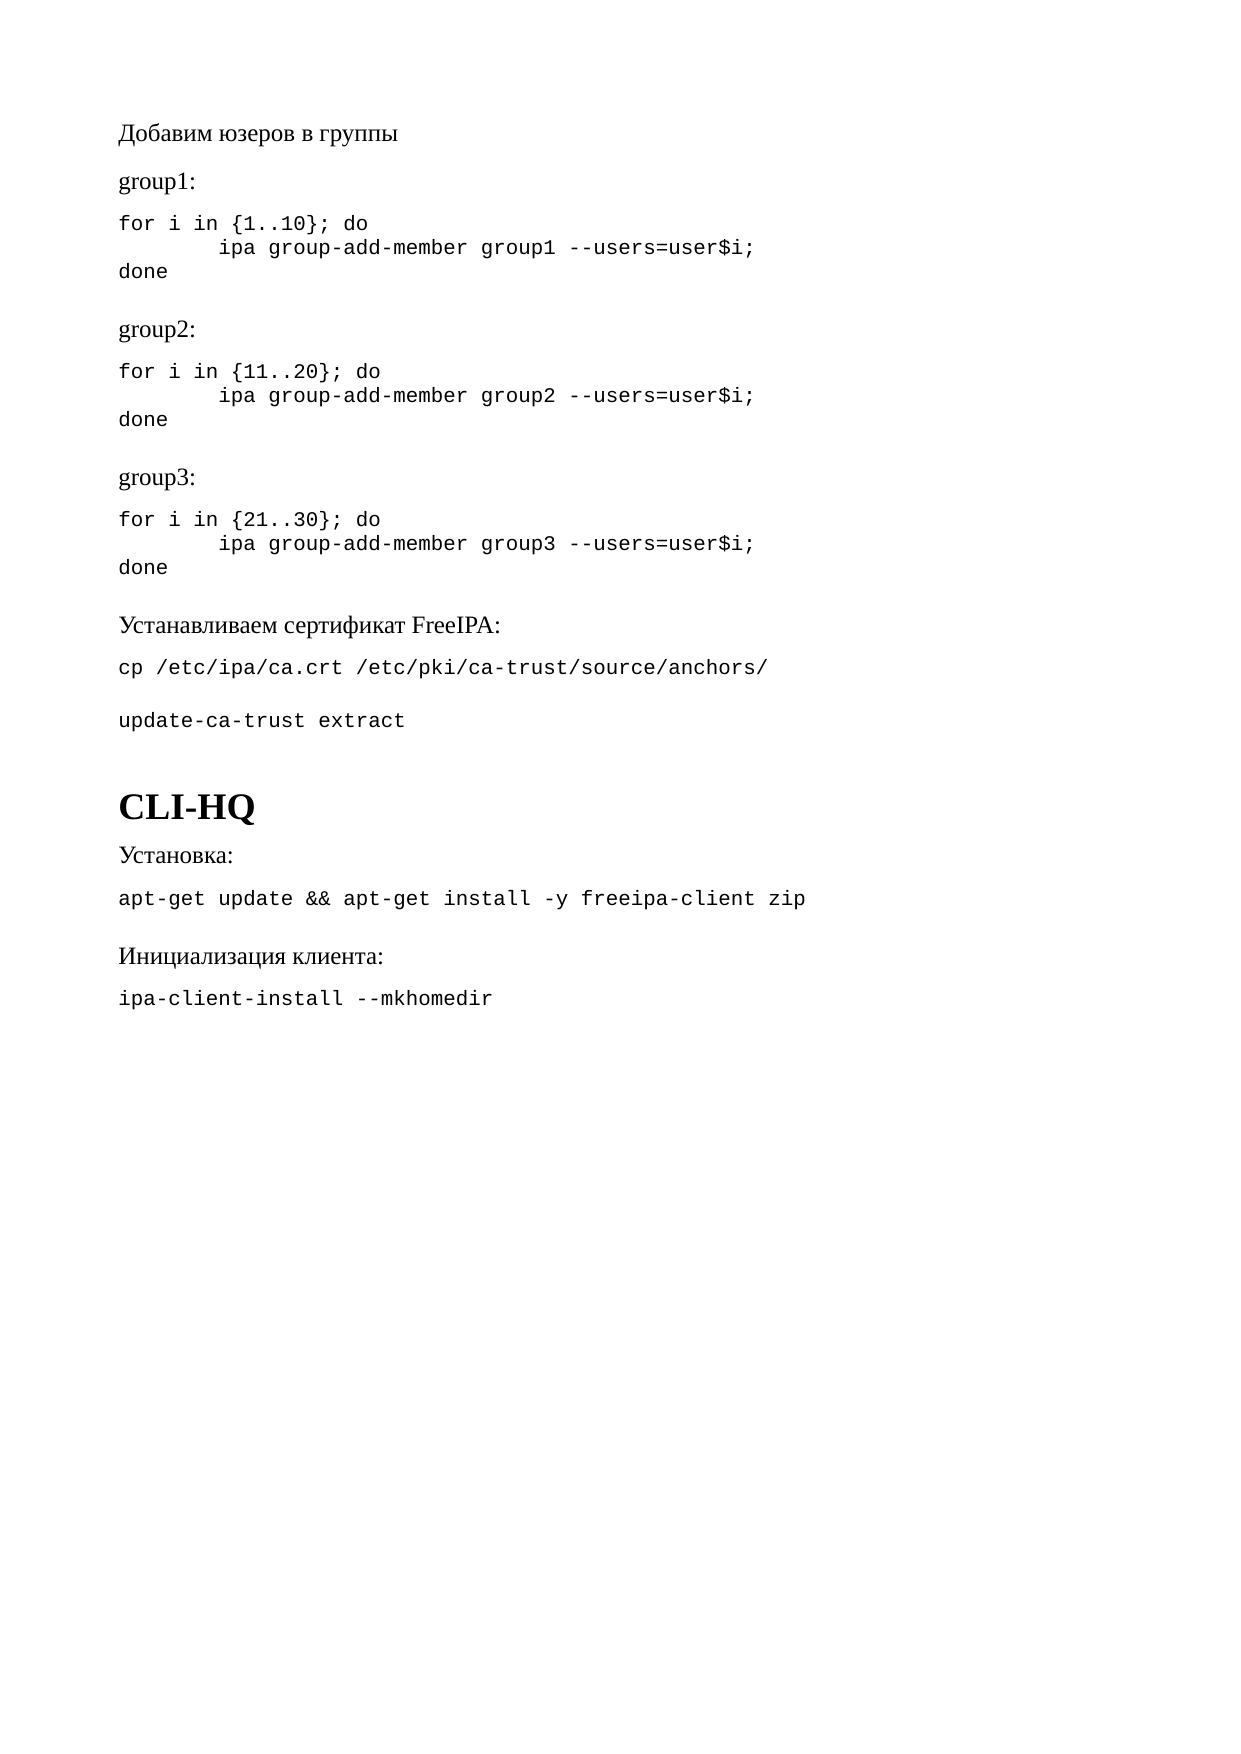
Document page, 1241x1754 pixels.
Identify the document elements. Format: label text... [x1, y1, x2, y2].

text done [118, 557, 1122, 580]
text for i in {21..30}; do [118, 509, 1122, 533]
text Установка: [118, 840, 1122, 869]
text done [118, 261, 1122, 284]
text Устанавливаем сертификат FreeIPA: [118, 610, 1122, 638]
text ipa group-add-member group2 --users=user$i; [118, 385, 1122, 409]
text group1: [118, 166, 1122, 194]
text ipa group-add-member group1 --users=user$i; [118, 237, 1122, 261]
text group2: [118, 314, 1122, 342]
text for i in {1..10}; do [118, 213, 1122, 237]
text apt-get update && apt-get install -y freeipa-client zip [118, 888, 1122, 911]
text group3: [118, 462, 1122, 491]
text ipa-client-install --mkhomedir [118, 988, 1122, 1012]
text Добавим юзеров в группы [118, 118, 1122, 147]
text done [118, 409, 1122, 432]
text for i in {11..20}; do [118, 361, 1122, 385]
text Инициализация клиента: [118, 941, 1122, 969]
text cp /etc/ipa/ca.crt /etc/pki/ca-trust/source/anchors/ [118, 657, 1122, 681]
subtitle CLI-HQ [118, 784, 1122, 828]
text update-ca-trust extract [118, 711, 1122, 734]
text ipa group-add-member group3 --users=user$i; [118, 533, 1122, 557]
